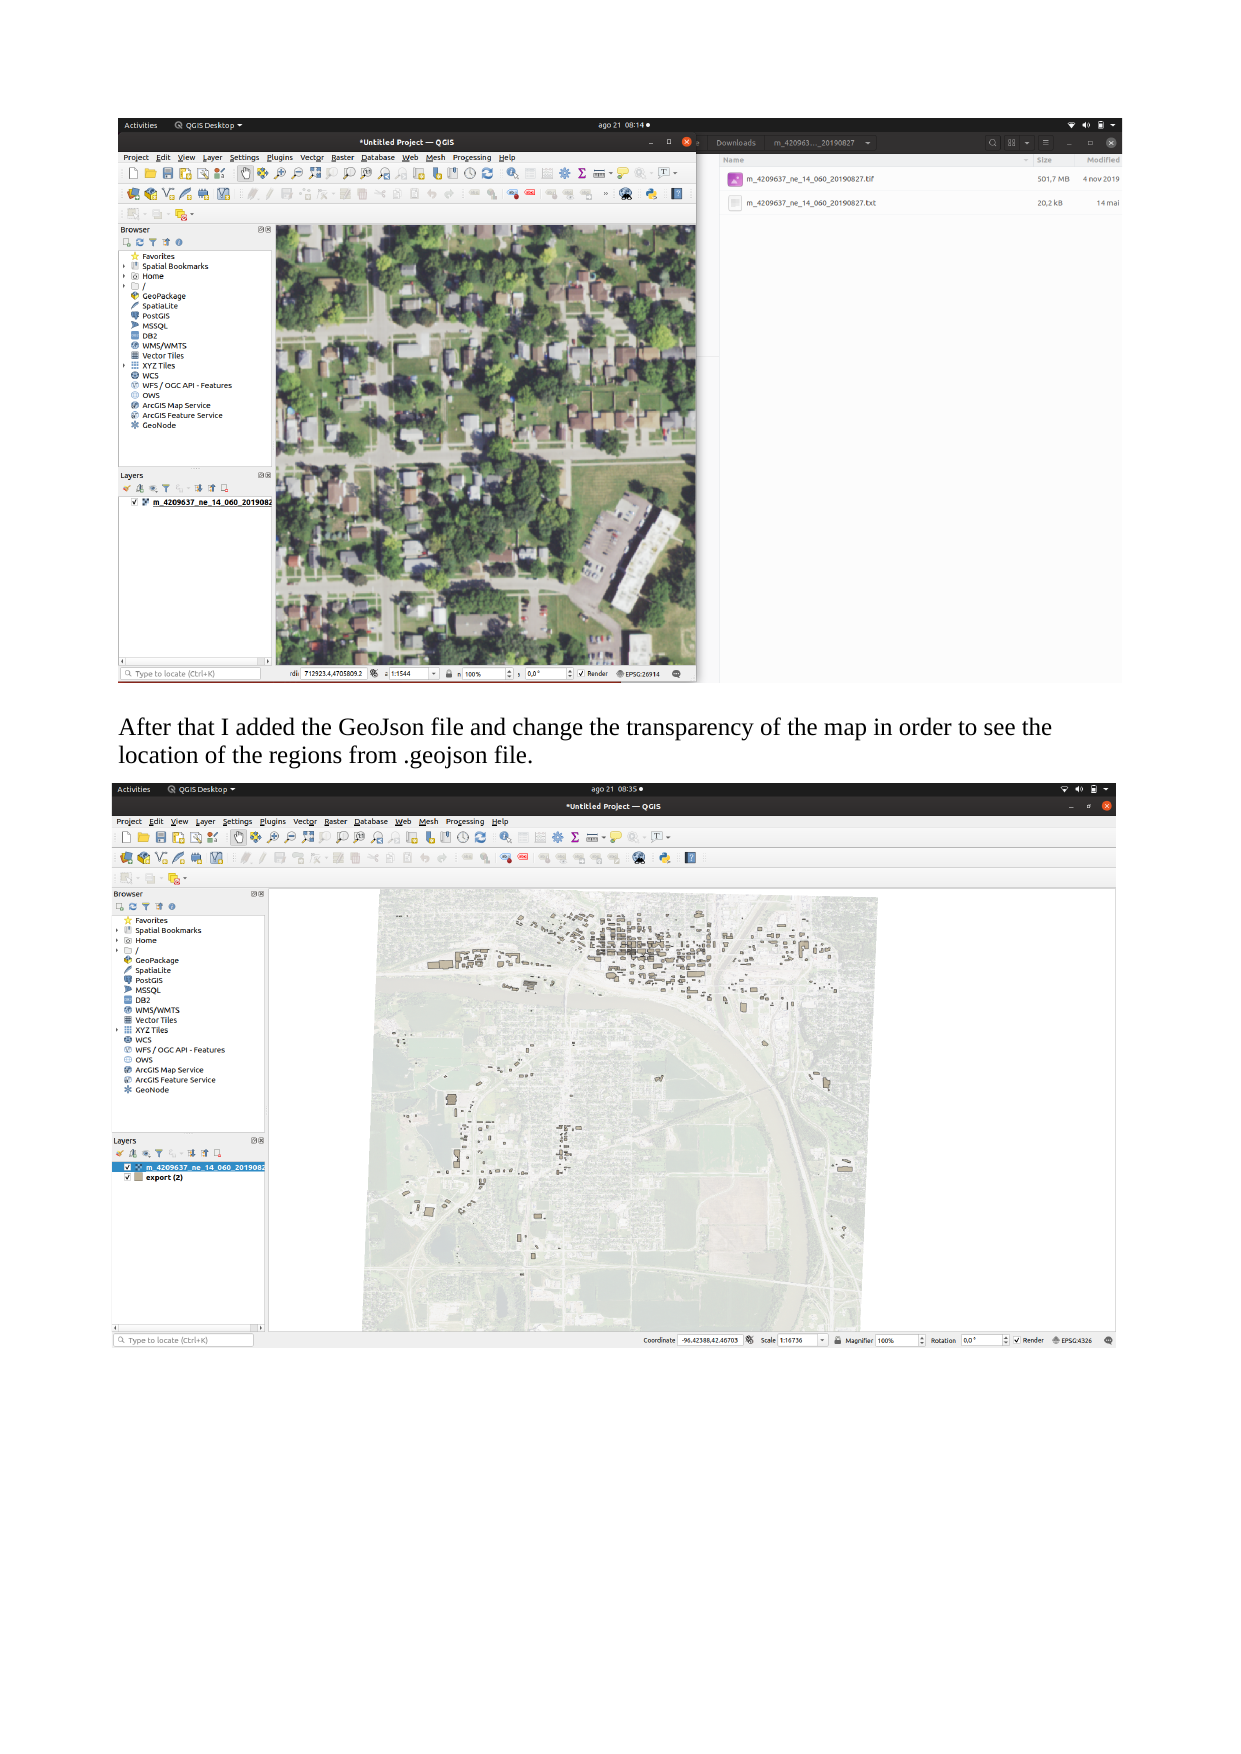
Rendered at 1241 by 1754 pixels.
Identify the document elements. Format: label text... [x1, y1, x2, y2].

picture [111, 783, 1116, 1348]
text After that I added the GeoJson file and change the transparency of the map in order to see the location of the regions from .geojson file. [118, 712, 1122, 769]
picture [118, 118, 1123, 683]
